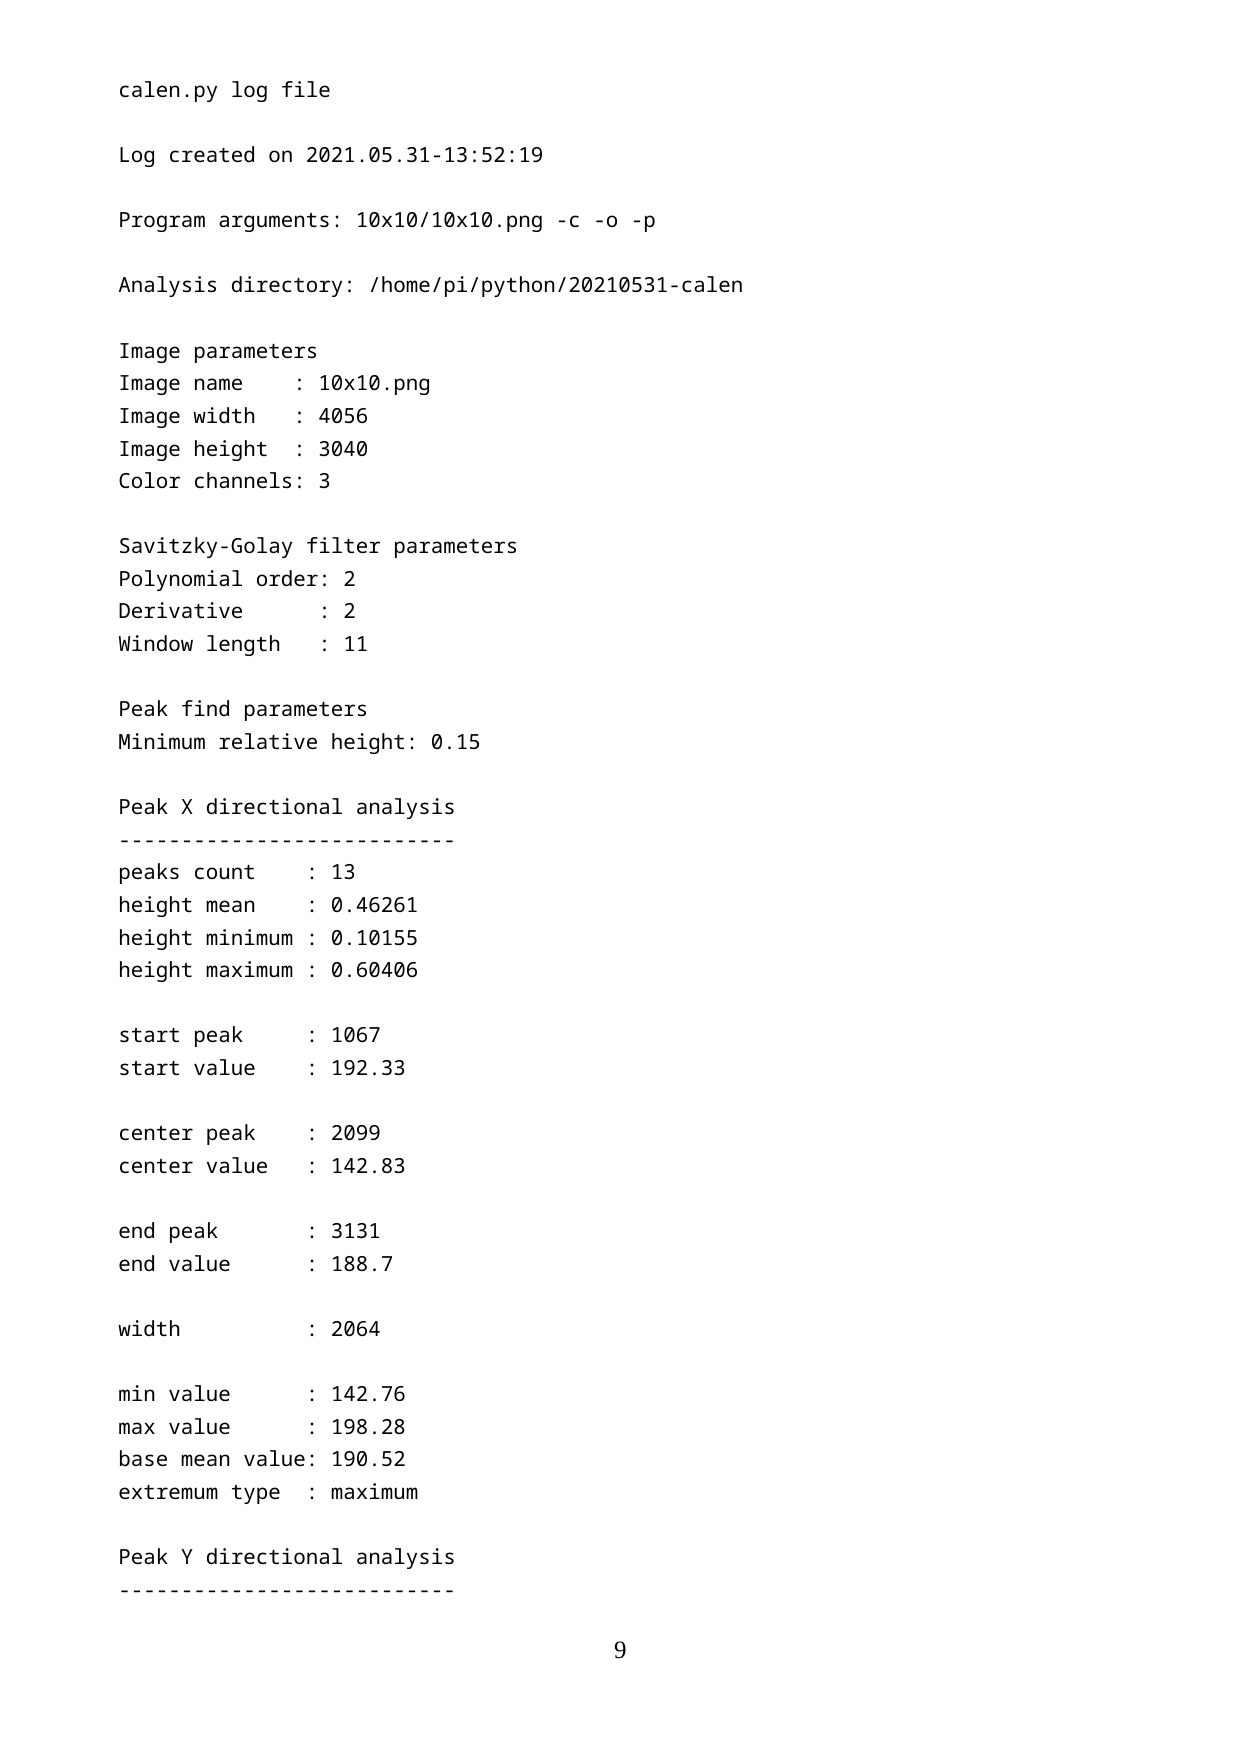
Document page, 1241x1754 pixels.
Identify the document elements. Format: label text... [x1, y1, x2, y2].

text calen.py log file Log created on 2021.05.31-13:52:19 Program arguments: 10x10/10x10.png -c -o -p Analysis directory: /home/pi/python/20210531-calen Image parameters Image name : 10x10.png Image width : 4056 Image height : 3040 Color channels: 3 Savitzky-Golay filter parameters Polynomial order: 2 Derivative : 2 Window length : 11 Peak find parameters Minimum relative height: 0.15 Peak X directional analysis --------------------------- peaks count : 13 height mean : 0.46261 height minimum : 0.10155 height maximum : 0.60406 start peak : 1067 start value : 192.33 center peak : 2099 center value : 142.83 end peak : 3131 end value : 188.7 width : 2064 min value : 142.76 max value : 198.28 base mean value: 190.52 extremum type : maximum Peak Y directional analysis [118, 75, 1122, 1603]
